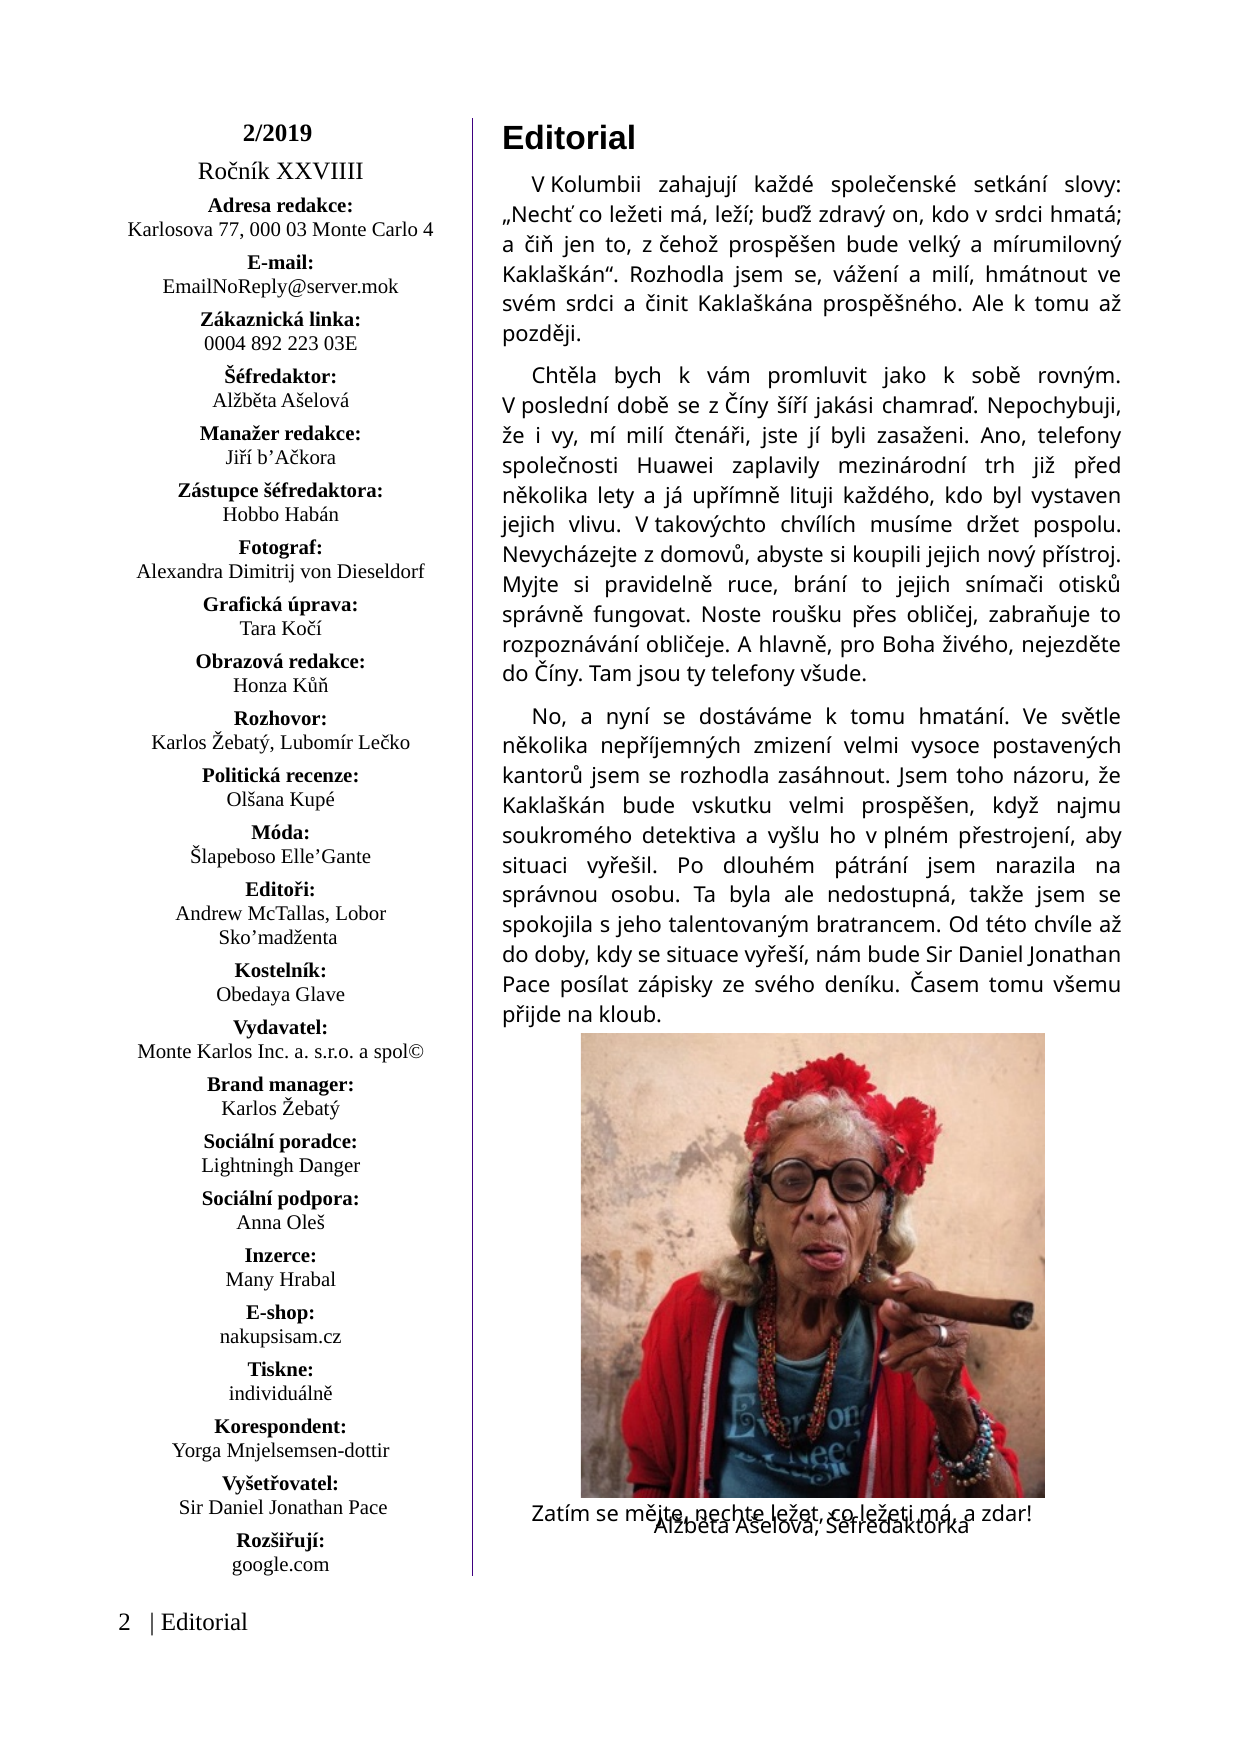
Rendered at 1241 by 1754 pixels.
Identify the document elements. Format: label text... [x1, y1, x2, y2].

text Sociální poradce: Lightningh Danger [118, 1129, 443, 1177]
text E-shop: nakupsisam.cz [118, 1300, 443, 1348]
picture [580, 1033, 1045, 1498]
text Obrazová redakce: Honza Kůň [118, 649, 443, 697]
text 2/2019 [118, 118, 443, 147]
text Korespondent: Yorga Mnjelsemsen-dottir [118, 1414, 443, 1462]
text Brand manager: Karlos Žebatý [118, 1072, 443, 1120]
text Chtěla bych k vám promluvit jako k sobě rovným. V poslední době se z Číny šíří jakási chamraď. Nepochybuji, že i vy, mí milí čtenáři, jste jí byli zasaženi. Ano, telefony společnosti Huawei zaplavily mezinárodní trh již před několika lety a já upřímně lituji každého, kdo byl vystaven jejich vlivu. V takovýchto chvílích musíme držet pospolu. Nevycházejte z domovů, abyste si koupili jejich nový přístroj. Myjte si pravidelně ruce, brání to jejich snímači otisků správně fungovat. Noste roušku přes obličej, zabraňuje to rozpoznávání obličeje. A hlavně, pro Boha živého, nejezděte do Číny. Tam jsou ty telefony všude. [502, 360, 1122, 688]
text Ročník XXVIIII [118, 156, 443, 184]
text Rozhovor: Karlos Žebatý, Lubomír Lečko [118, 706, 443, 754]
text Editoři: Andrew McTallas, Lobor Sko’madženta [118, 877, 443, 949]
text Rozšiřují: google.com [118, 1528, 443, 1576]
text Inzerce: Many Hrabal [118, 1243, 443, 1291]
text Šéfredaktor: Alžběta Ašelová [118, 364, 443, 412]
text Grafická úprava: Tara Kočí [118, 592, 443, 640]
text No, a nyní se dostáváme k tomu hmatání. Ve světle několika nepříjemných zmizení velmi vysoce postavených kantorů jsem se rozhodla zasáhnout. Jsem toho názoru, že Kaklaškán bude vskutku velmi prospěšen, když najmu soukromého detektiva a vyšlu ho v plném přestrojení, aby situaci vyřešil. Po dlouhém pátrání jsem narazila na správnou osobu. Ta byla ale nedostupná, takže jsem se spokojila s jeho talentovaným bratrancem. Od této chvíle až do doby, kdy se situace vyřeší, nám bude Sir Daniel Jonathan Pace posílat zápisky ze svého deníku. Časem tomu všemu přijde na kloub. [502, 701, 1122, 1028]
text Adresa redakce: Karlosova 77, 000 03 Monte Carlo 4 [118, 193, 443, 241]
text E-mail: EmailNoReply@server.mok [118, 250, 443, 298]
subtitle Editorial [502, 118, 1122, 157]
text Sociální podpora: Anna Oleš [118, 1186, 443, 1234]
text Móda: Šlapeboso Elle’Gante [118, 820, 443, 868]
text Manažer redakce: Jiří b’Ačkora [118, 421, 443, 469]
text Zákaznická linka: 0004 892 223 03E [118, 307, 443, 355]
text Fotograf: Alexandra Dimitrij von Dieseldorf [118, 535, 443, 583]
text Politická recenze: Olšana Kupé [118, 763, 443, 811]
text Zatím se mějte, nechte ležet, co ležeti má, a zdar! [502, 1041, 1122, 1527]
text Zástupce šéfredaktora: Hobbo Habán [118, 478, 443, 526]
text Vyšetřovatel: Sir Daniel Jonathan Pace [118, 1471, 443, 1519]
text V Kolumbii zahajují každé společenské setkání slovy: „Nechť co ležeti má, leží; buďž zdravý on, kdo v srdci hmatá; a čiň jen to, z čehož prospěšen bude velký a mírumilovný Kaklaškán“. Rozhodla jsem se, vážení a milí, hmátnout ve svém srdci a činit Kaklaškána prospěšného. Ale k tomu až později. [502, 169, 1122, 348]
text Kostelník: Obedaya Glave [118, 958, 443, 1006]
text Tiskne: individuálně [118, 1357, 443, 1405]
text Vydavatel: Monte Karlos Inc. a. s.r.o. a spol© [118, 1015, 443, 1063]
